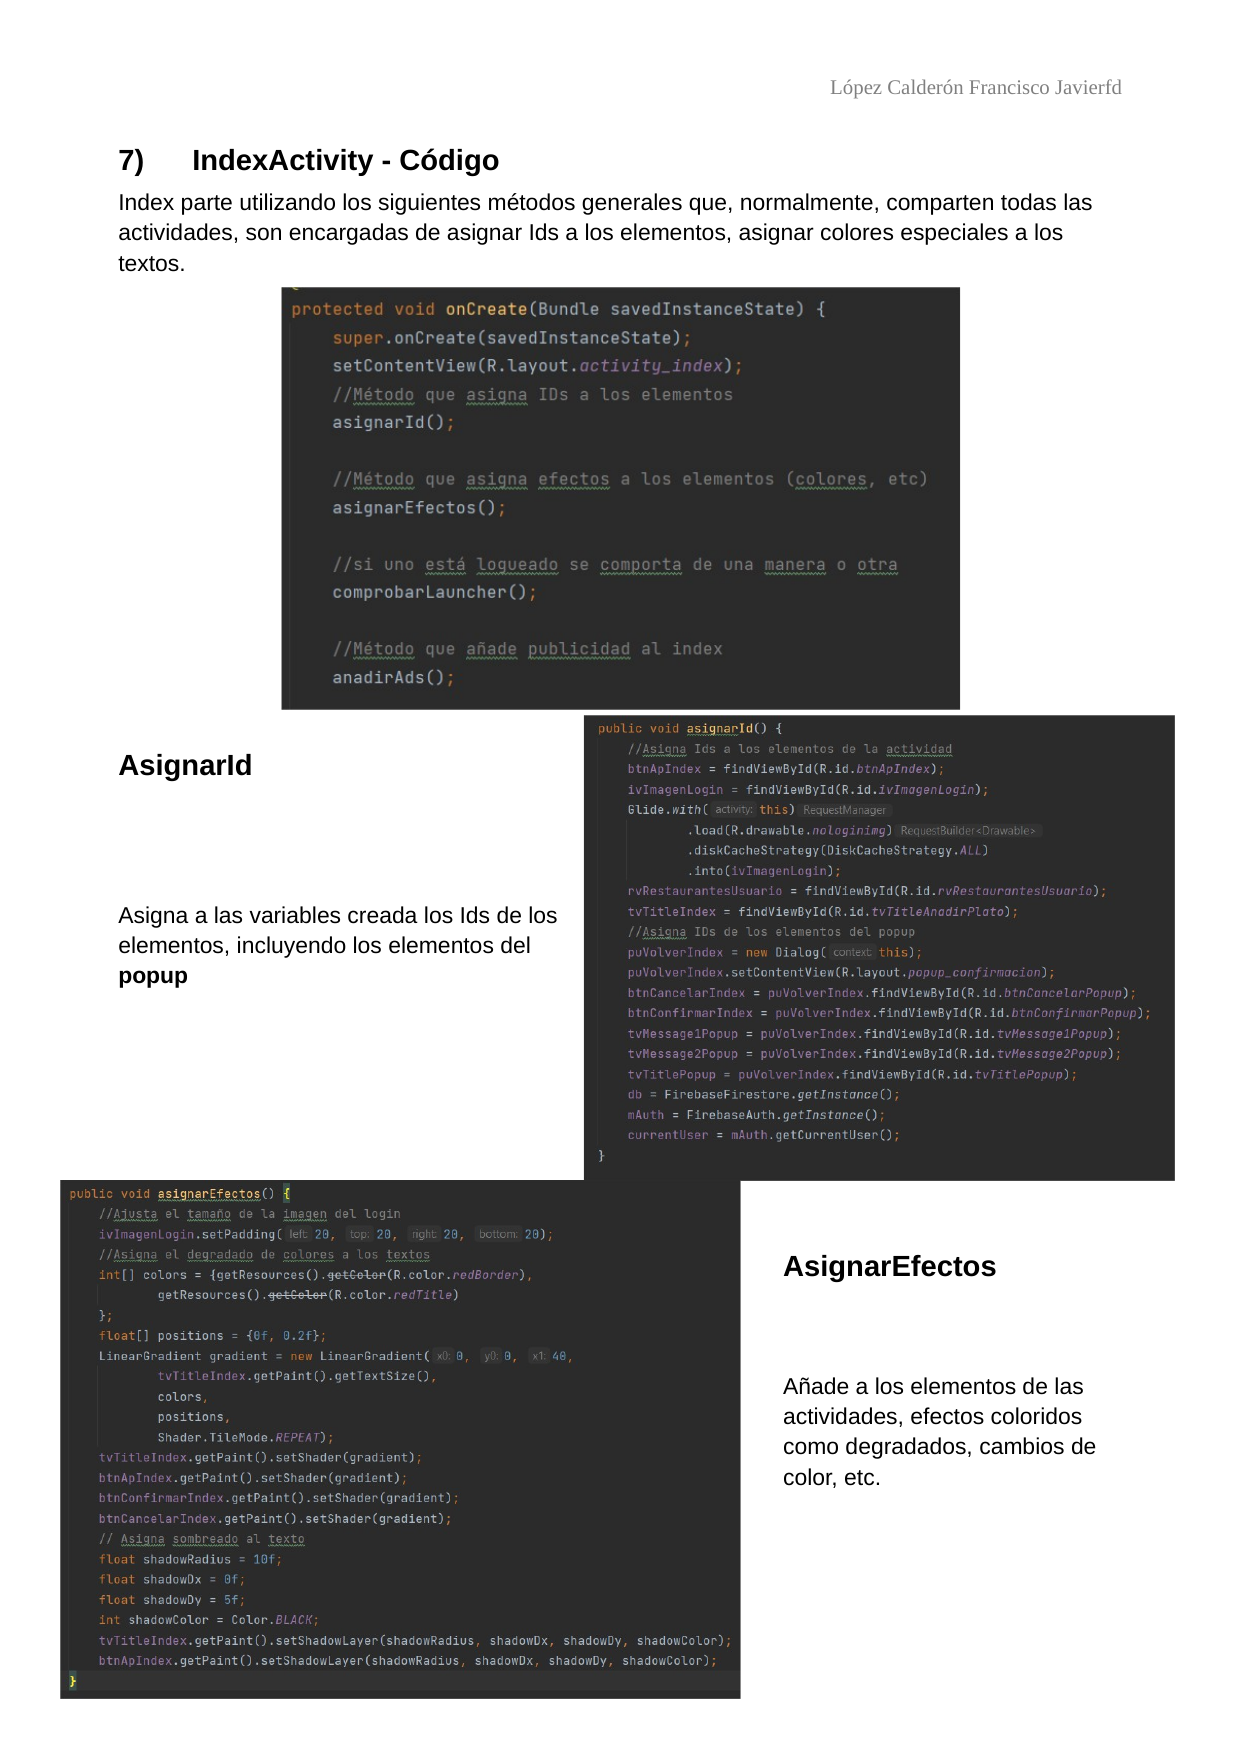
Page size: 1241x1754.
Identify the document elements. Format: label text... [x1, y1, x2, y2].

subtitle AsignarId [118, 747, 583, 781]
picture [281, 287, 961, 710]
text Añade a los elementos de las actividades, efectos coloridos como degradados, cambios de color, etc. [741, 1373, 1122, 1490]
text Asigna a las variables creada los Ids de los elementos, incluyendo los elementos del popup [118, 902, 583, 989]
picture [60, 715, 1175, 1699]
subtitle AsignarEfectos [741, 1249, 1122, 1282]
subtitle IndexActivity - Código [118, 143, 1122, 177]
text Index parte utilizando los siguientes métodos generales que, normalmente, comparten todas las actividades, son encargadas de asignar Ids a los elementos, asignar colores especiales a los textos. [118, 189, 1122, 276]
